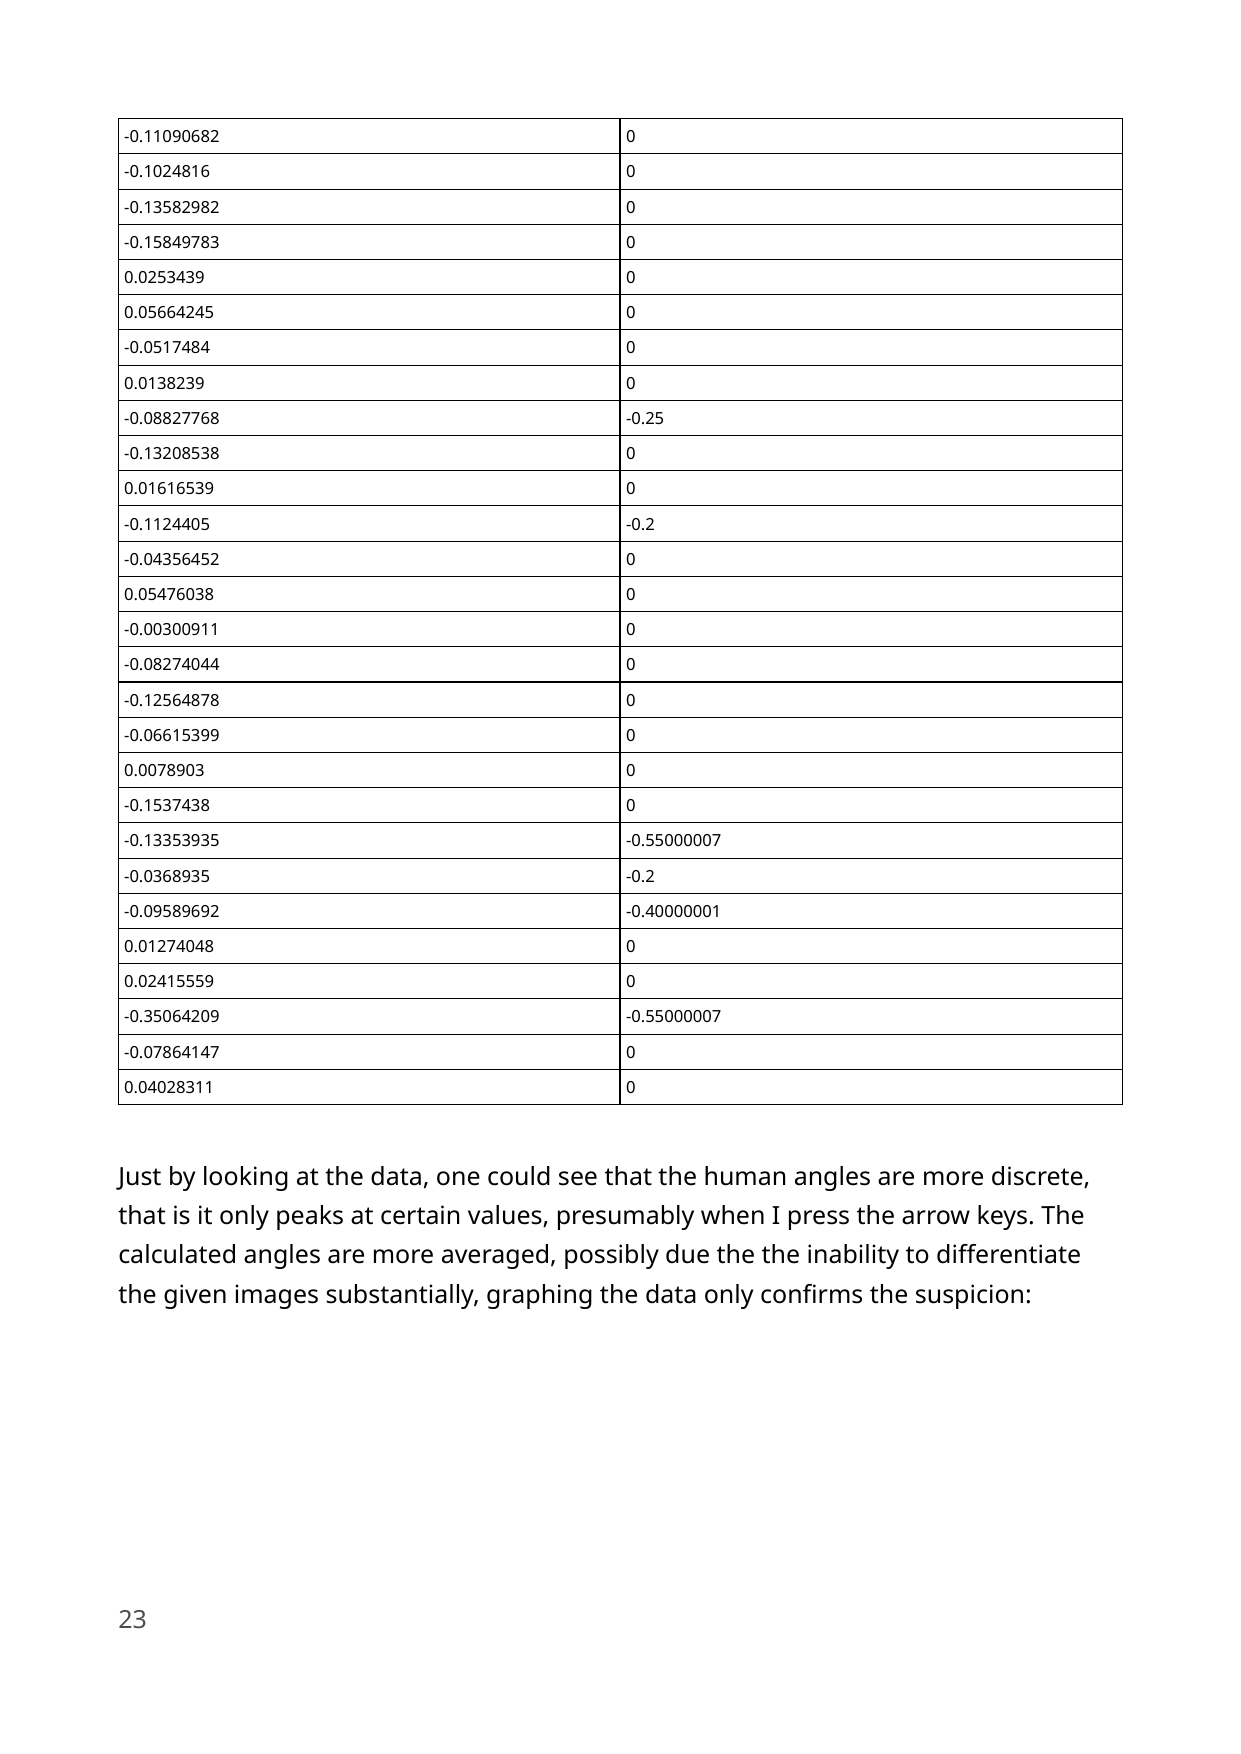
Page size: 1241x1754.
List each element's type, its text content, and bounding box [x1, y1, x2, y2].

table_cell -0.15849783 [119, 225, 619, 259]
table_cell -0.0517484 [119, 330, 619, 364]
table_cell 0 [621, 964, 1122, 998]
table_cell -0.08827768 [119, 401, 619, 435]
table_cell 0 [621, 330, 1122, 364]
table_cell 0 [621, 929, 1122, 963]
table_cell 0 [621, 190, 1122, 224]
table_cell 0.05664245 [119, 295, 619, 329]
table_cell 0.0078903 [119, 753, 619, 787]
table_cell -0.40000001 [621, 894, 1122, 928]
table_cell -0.55000007 [621, 999, 1122, 1033]
table_cell 0.02415559 [119, 964, 619, 998]
text Just by looking at the data, one could see that the human angles are more discrete, that is it only peaks at certain values, presumably when I press the arrow keys. The calculated angles are more averaged, possibly due the the inability to differentiate the given images substantially, graphing the data only confirms the suspicion: [118, 1159, 1122, 1310]
table_cell -0.13208538 [119, 436, 619, 470]
table_cell -0.12564878 [119, 683, 619, 717]
table_cell -0.00300911 [119, 612, 619, 646]
table_cell 0 [621, 577, 1122, 611]
table_cell 0 [621, 647, 1122, 681]
table_cell -0.2 [621, 506, 1122, 541]
table_cell -0.55000007 [621, 823, 1122, 857]
table_cell -0.35064209 [119, 999, 619, 1033]
table_cell 0.01616539 [119, 471, 619, 505]
table_cell 0 [621, 753, 1122, 787]
table_cell -0.0368935 [119, 859, 619, 893]
table_cell -0.04356452 [119, 542, 619, 576]
table_cell 0.01274048 [119, 929, 619, 963]
table_cell -0.13353935 [119, 823, 619, 857]
table_cell -0.1024816 [119, 154, 619, 188]
table_cell -0.13582982 [119, 190, 619, 224]
table_cell 0.0253439 [119, 260, 619, 294]
table_cell 0 [621, 542, 1122, 576]
table_cell 0.05476038 [119, 577, 619, 611]
table_cell -0.08274044 [119, 647, 619, 681]
table_cell -0.09589692 [119, 894, 619, 928]
table_cell 0 [621, 154, 1122, 188]
table_cell 0.04028311 [119, 1070, 619, 1104]
table_cell -0.11090682 [119, 119, 619, 153]
table_cell -0.06615399 [119, 718, 619, 752]
table_cell 0 [621, 1070, 1122, 1104]
table_cell 0 [621, 718, 1122, 752]
table_cell 0 [621, 1035, 1122, 1069]
table_cell 0.0138239 [119, 366, 619, 400]
table_cell 0 [621, 436, 1122, 470]
table_cell 0 [621, 225, 1122, 259]
table_cell -0.1124405 [119, 506, 619, 541]
table_cell -0.2 [621, 859, 1122, 893]
table_cell -0.25 [621, 401, 1122, 435]
table_cell 0 [621, 471, 1122, 505]
table_cell 0 [621, 366, 1122, 400]
table_cell 0 [621, 260, 1122, 294]
table_cell -0.07864147 [119, 1035, 619, 1069]
table_cell 0 [621, 295, 1122, 329]
table_cell 0 [621, 788, 1122, 822]
table_cell -0.1537438 [119, 788, 619, 822]
table_cell 0 [621, 119, 1122, 153]
table_cell 0 [621, 683, 1122, 717]
table_cell 0 [621, 612, 1122, 646]
